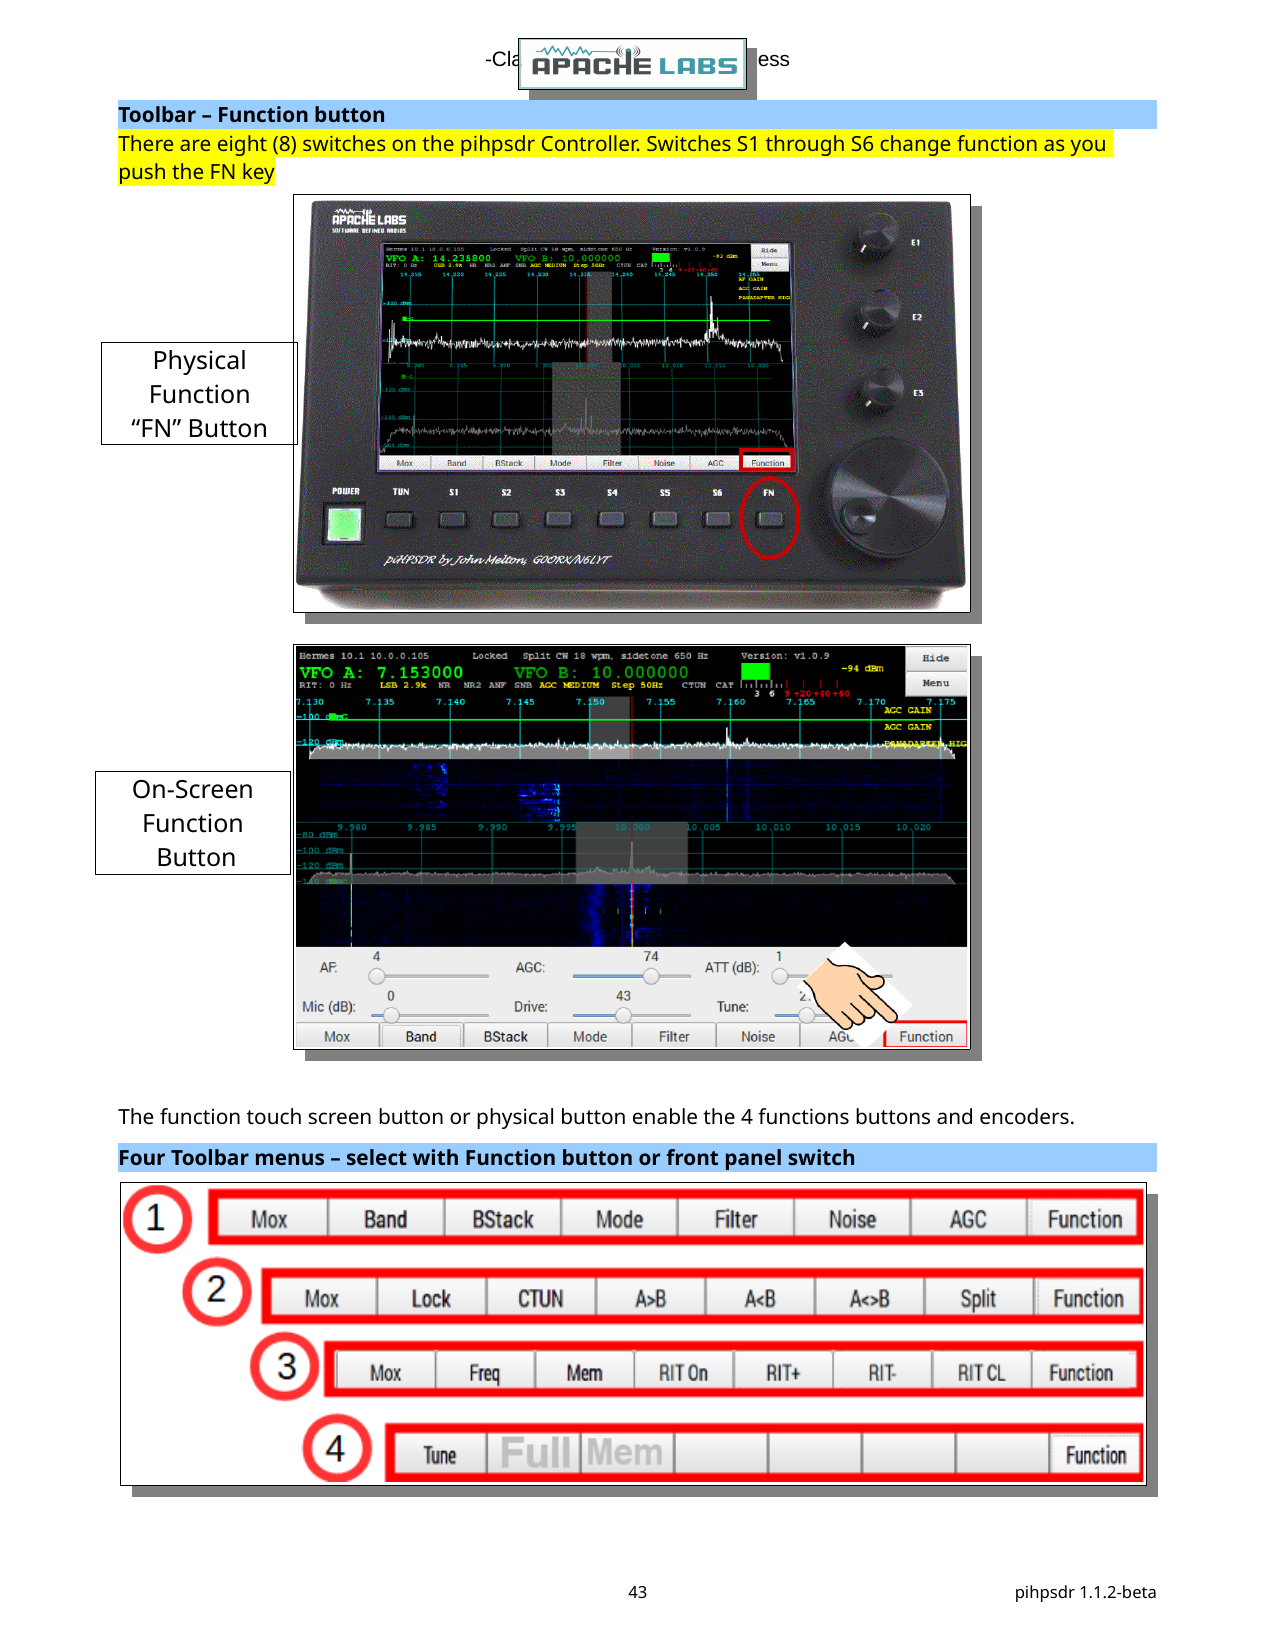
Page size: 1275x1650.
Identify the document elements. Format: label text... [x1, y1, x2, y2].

subtitle Four Toolbar menus – select with Function button or front panel switch [118, 1143, 1157, 1172]
text The function touch screen button or physical button enable the 4 functions buttons and encoders. [118, 1102, 1157, 1131]
picture [122, 1185, 1144, 1482]
picture [296, 646, 968, 1047]
picture [296, 197, 967, 610]
subtitle Toolbar – Function button [118, 100, 1157, 129]
picture [521, 40, 744, 87]
subtitle There are eight (8) switches on the pihpsdr Controller. Switches S1 through S6 change function as you push the FN key [118, 129, 1157, 186]
